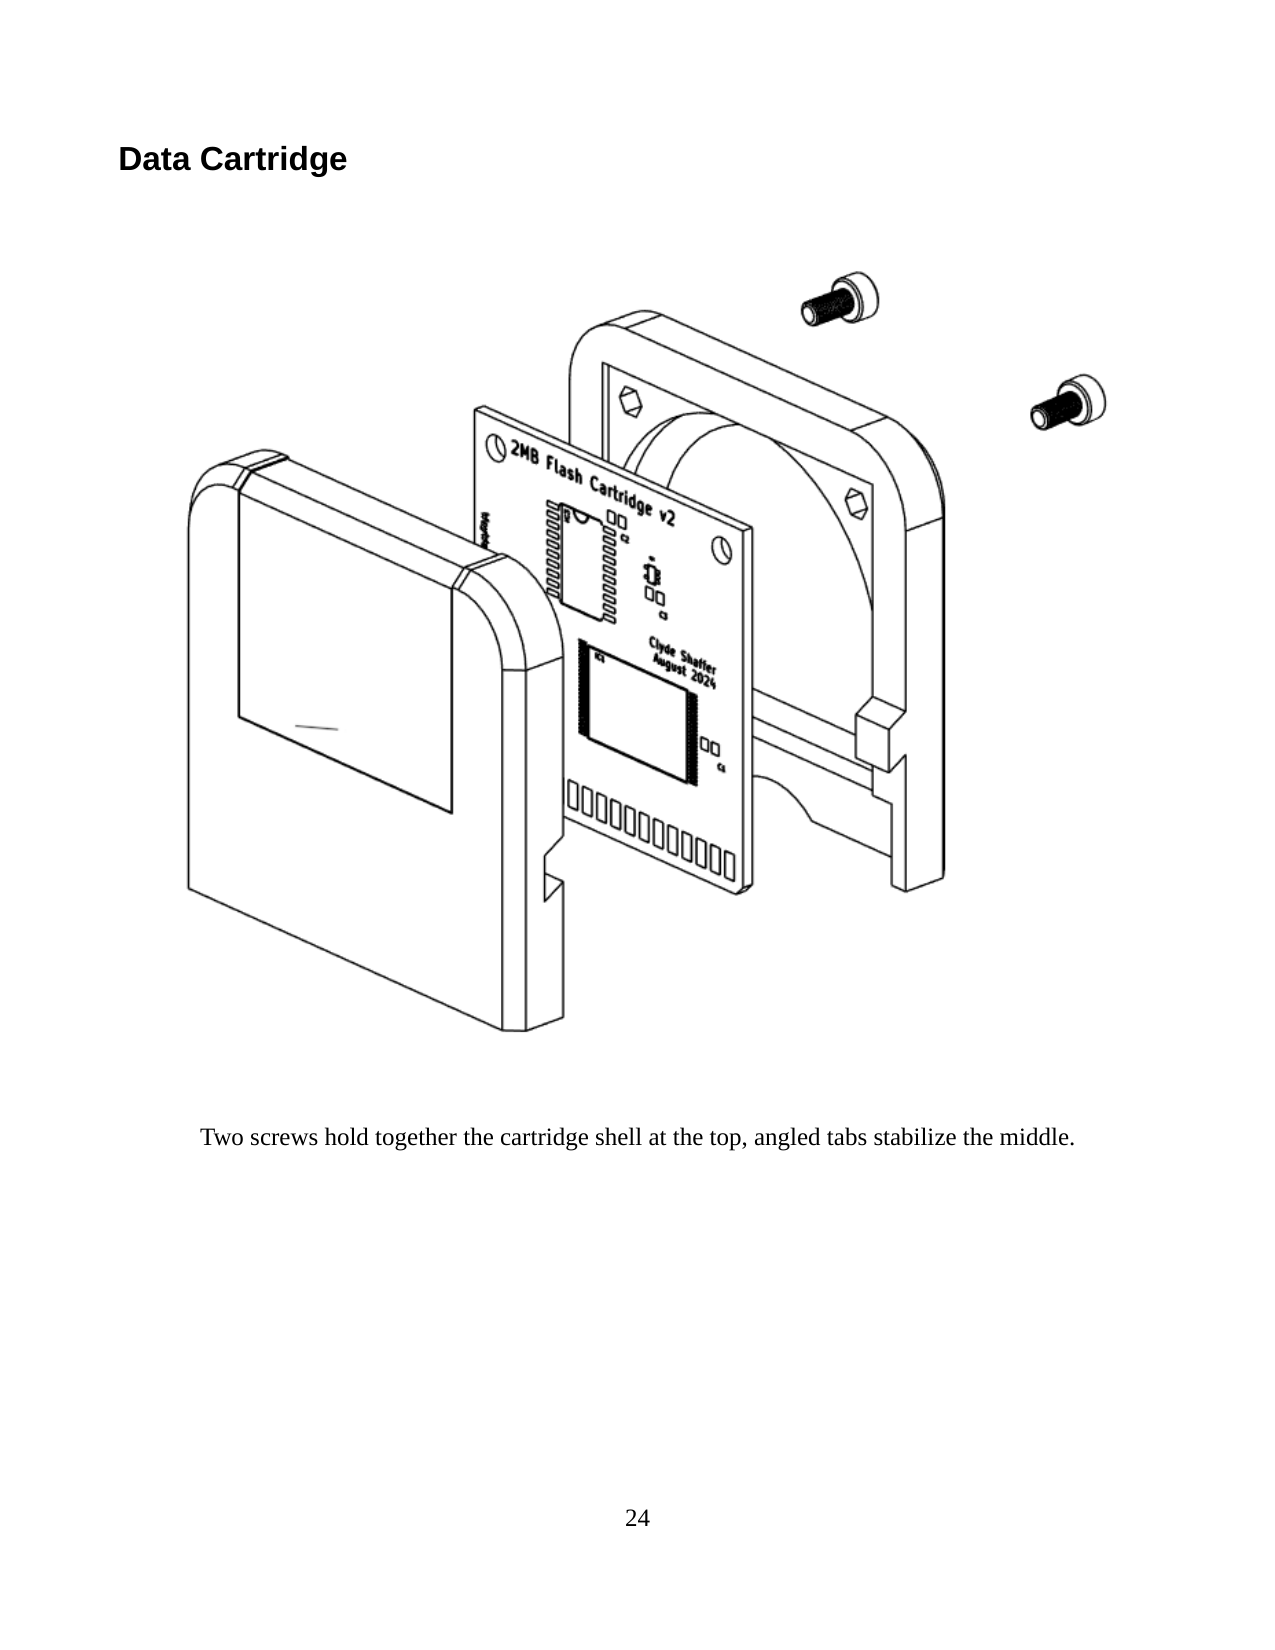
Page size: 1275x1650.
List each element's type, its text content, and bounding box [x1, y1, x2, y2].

picture [118, 190, 1157, 1105]
subtitle Data Cartridge [118, 139, 1157, 177]
text Two screws hold together the cartridge shell at the top, angled tabs stabilize the middle. [118, 1105, 1157, 1150]
